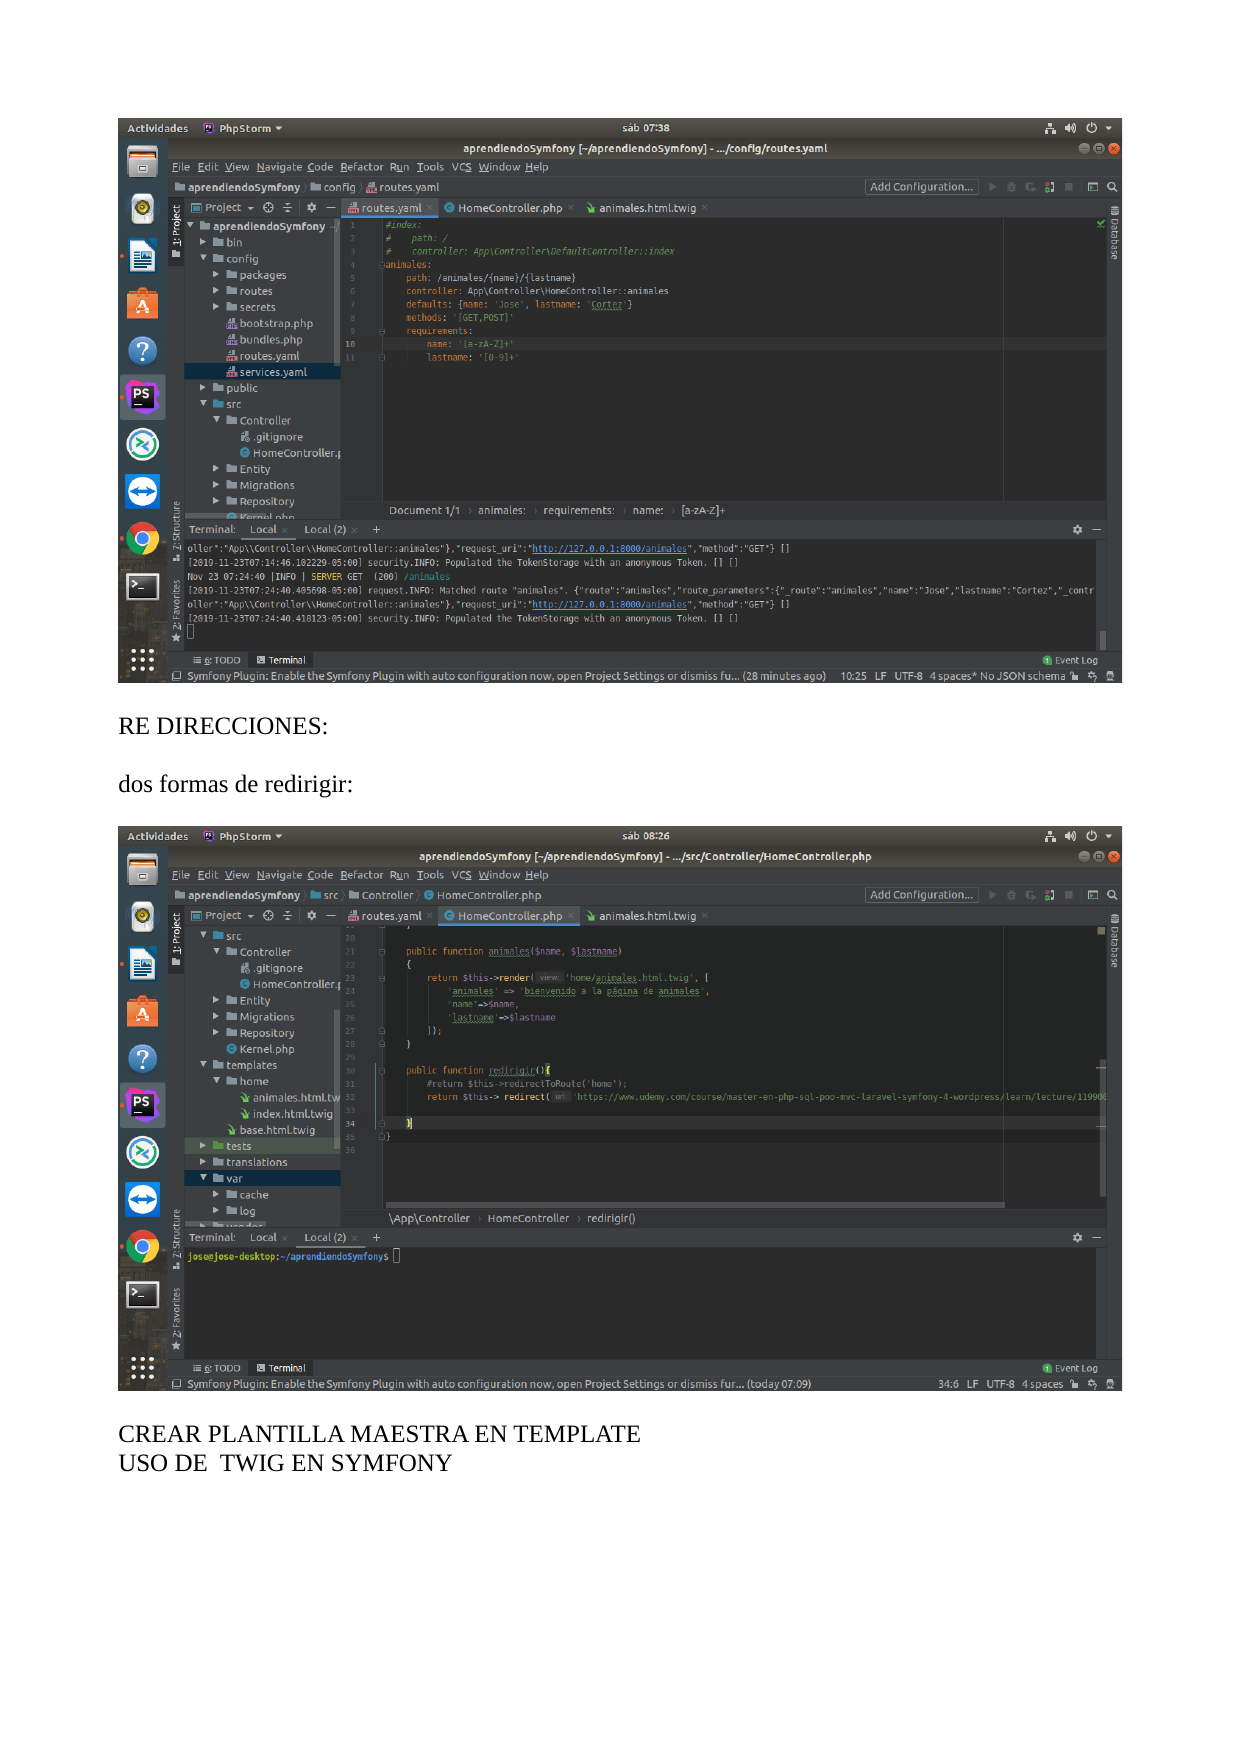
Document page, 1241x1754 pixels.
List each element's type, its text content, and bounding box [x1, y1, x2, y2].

text RE DIRECCIONES: [118, 711, 1122, 740]
text CREAR PLANTILLA MAESTRA EN TEMPLATE [118, 1419, 1122, 1448]
text dos formas de redirigir: [118, 769, 1122, 797]
text USO DE TWIG EN SYMFONY [118, 1448, 1122, 1477]
